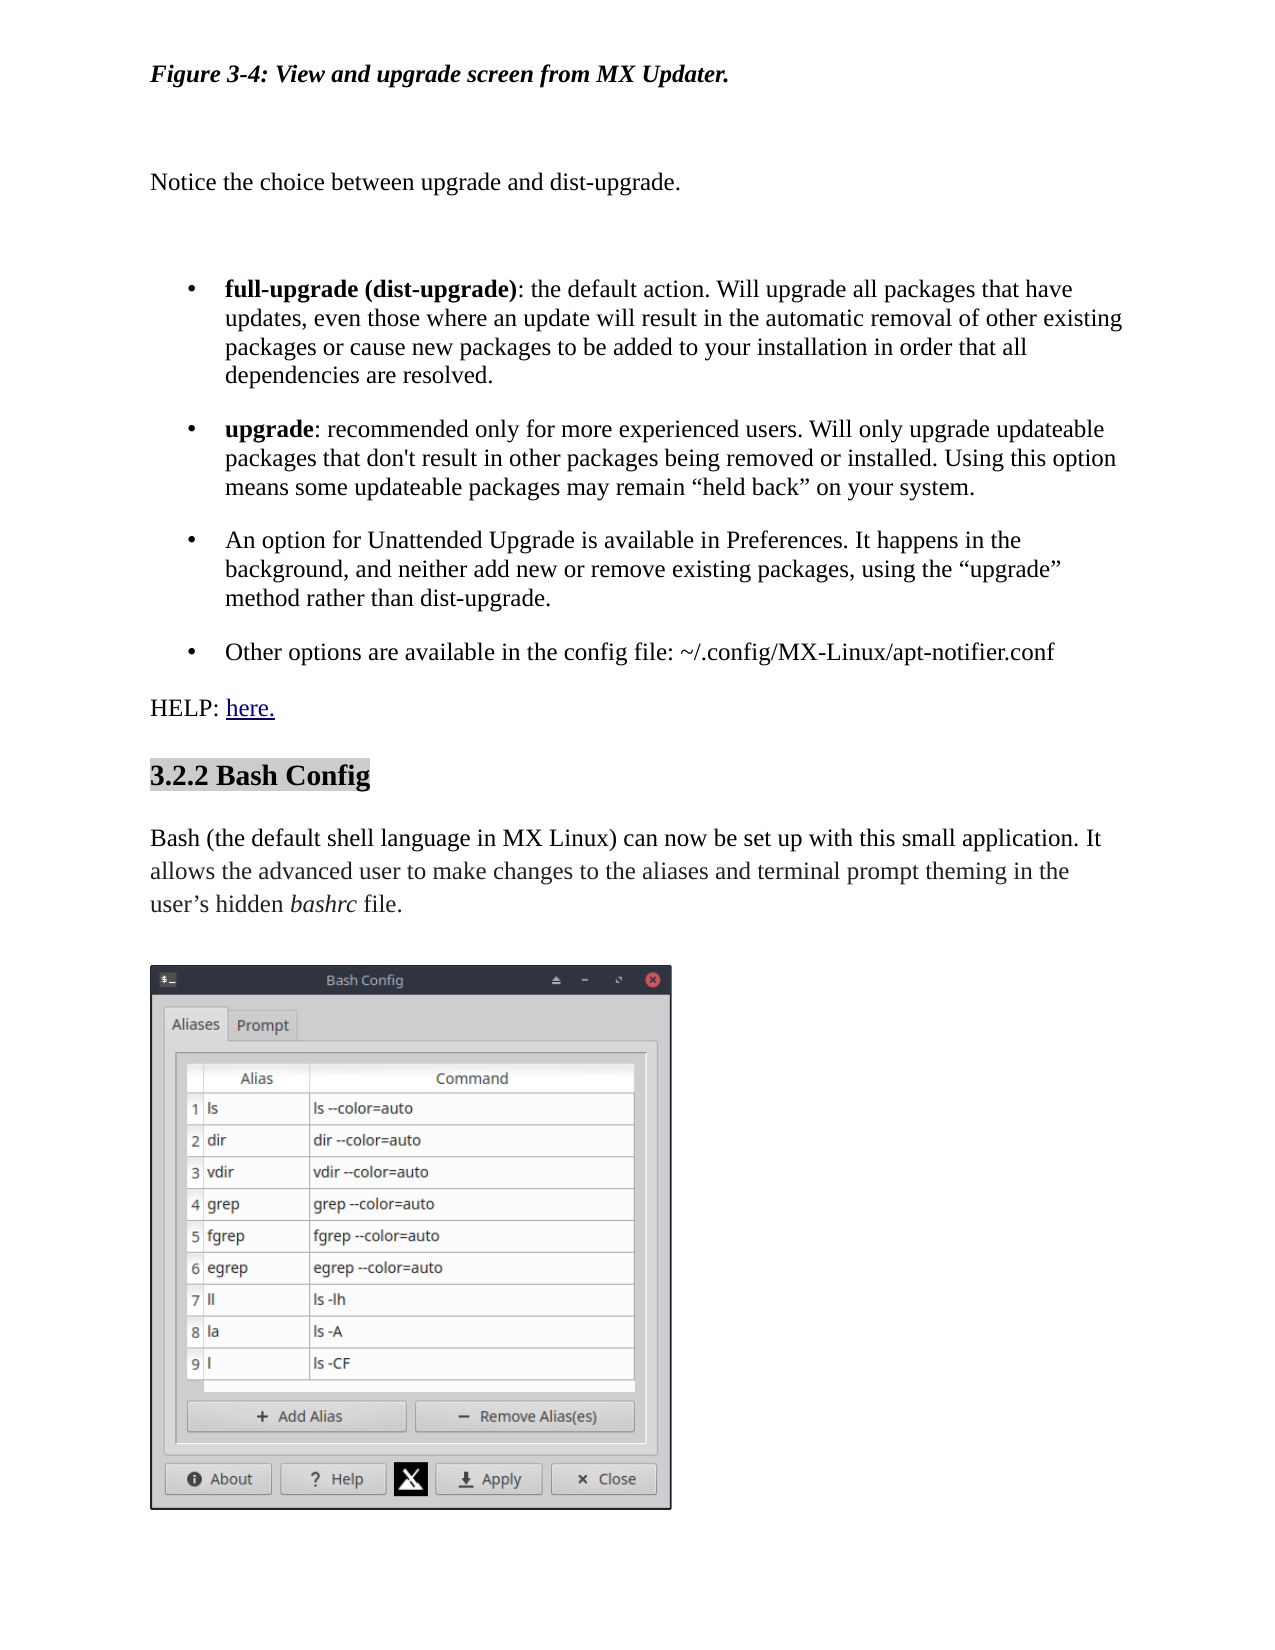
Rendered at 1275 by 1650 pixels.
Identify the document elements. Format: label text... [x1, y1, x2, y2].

subtitle 3.2.2 Bash Config [370, 758, 1125, 791]
text HELP: here. [150, 693, 1125, 722]
list An option for Unattended Upgrade is available in Preferences. It happens in the background, and neither add new or remove existing packages, using the “upgrade” method rather than dist-upgrade. [187, 525, 1125, 612]
text Figure 3-4: View and upgrade screen from MX Updater. [150, 59, 1125, 88]
picture [150, 965, 672, 1510]
list upgrade: recommended only for more experienced users. Will only upgrade updateable packages that don't result in other packages being removed or installed. Using this option means some updateable packages may remain “held back” on your system. [187, 414, 1125, 500]
text Bash (the default shell language in MX Linux) can now be set up with this small application. It allows the advanced user to make changes to the aliases and terminal prompt theming in the user’s hidden bashrc file. [150, 823, 1125, 917]
list full-upgrade (dist-upgrade): the default action. Will upgrade all packages that have updates, even those where an update will result in the automatic removal of other existing packages or cause new packages to be added to your installation in order that all dependencies are resolved. [187, 274, 1125, 389]
text Notice the choice between upgrade and dist-upgrade. [150, 167, 1125, 195]
list Other options are available in the config file: ~/.config/MX-Linux/apt-notifier.conf [187, 637, 1125, 665]
